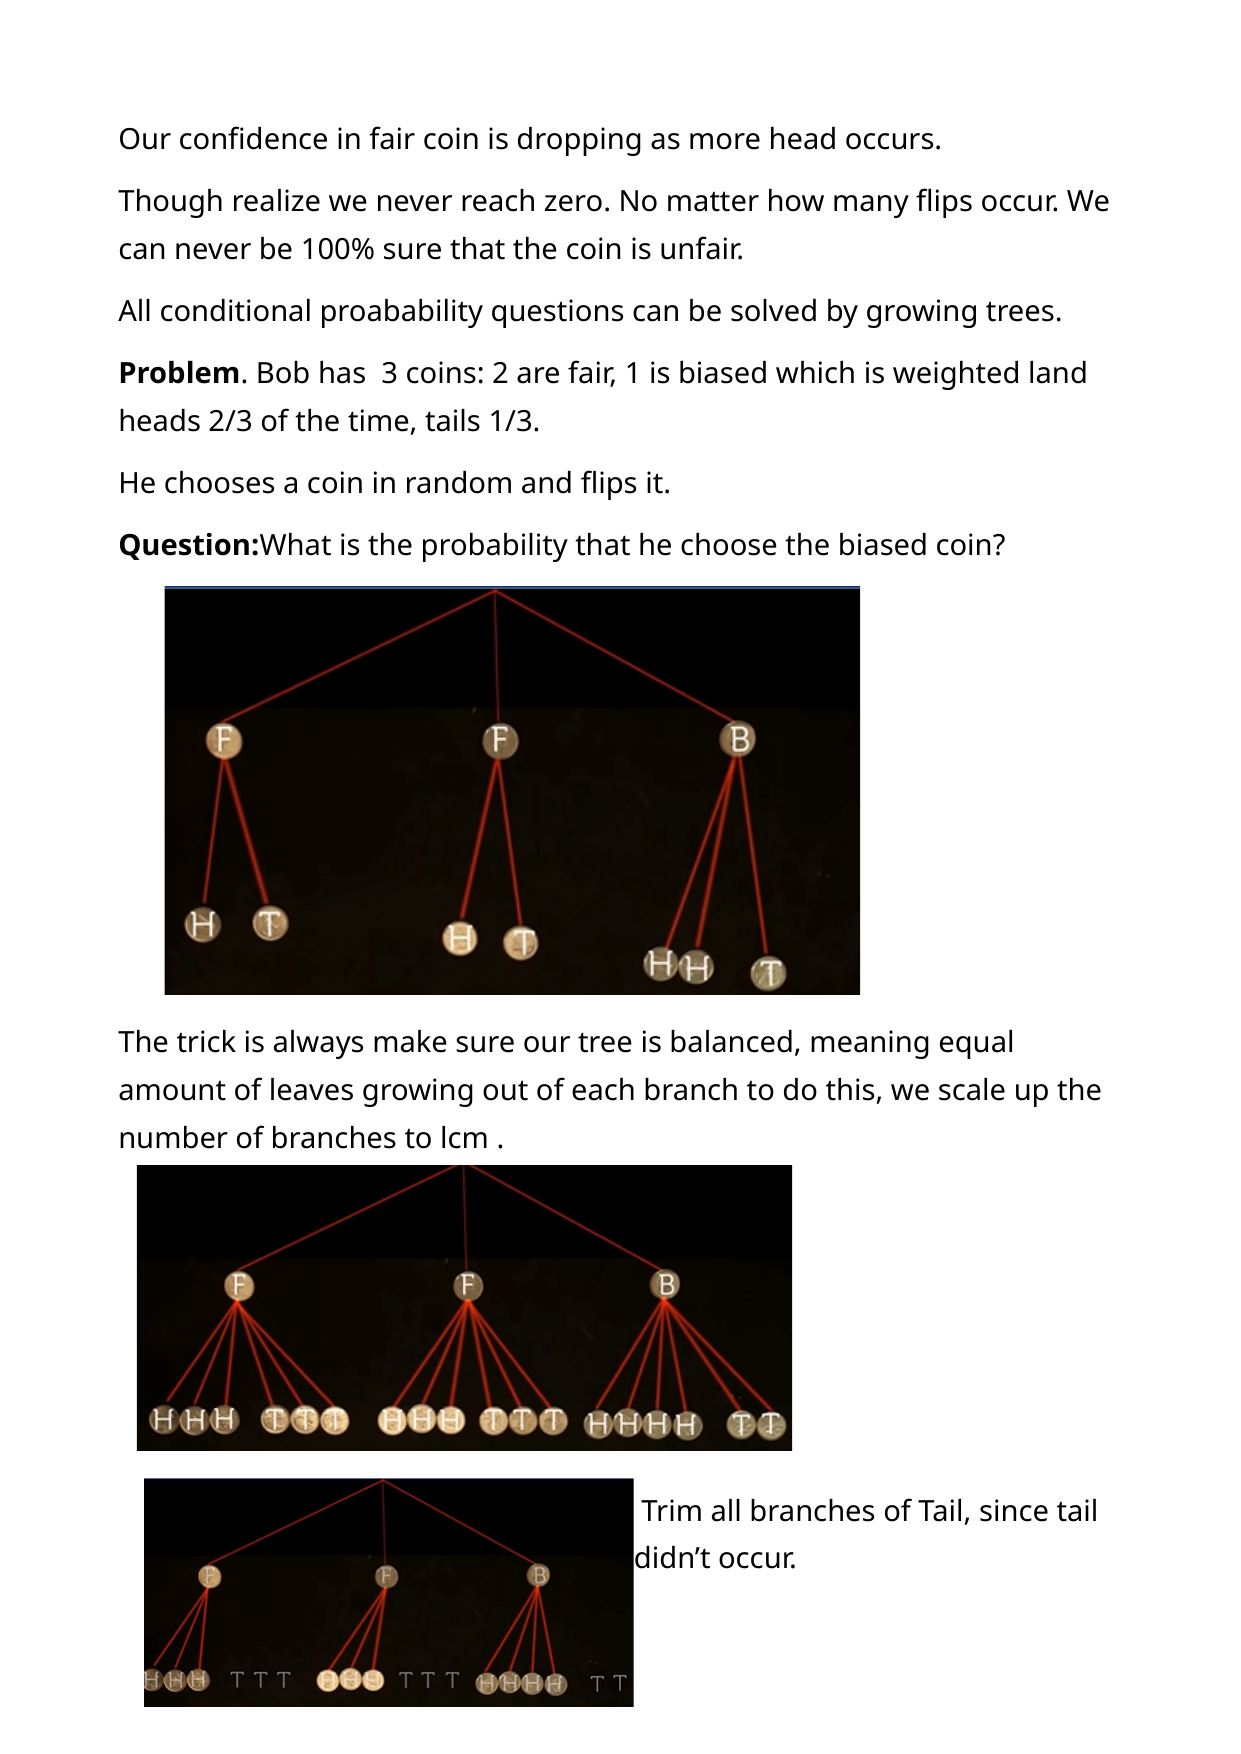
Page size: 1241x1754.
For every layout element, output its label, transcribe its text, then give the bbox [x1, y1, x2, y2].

text Though realize we never reach zero. No matter how many flips occur. We can never be 100% sure that the coin is unfair. [118, 180, 1122, 268]
text All conditional proabability questions can be solved by growing trees. [118, 290, 1122, 330]
text Problem. Bob has 3 coins: 2 are fair, 1 is biased which is weighted land heads 2/3 of the time, tails 1/3. [118, 352, 1122, 439]
text Our confidence in fair coin is dropping as more head occurs. [118, 118, 1122, 158]
text [118, 1490, 144, 1577]
picture [144, 1478, 634, 1707]
text He chooses a coin in random and flips it. [118, 462, 1122, 502]
picture [164, 586, 861, 995]
text The trick is always make sure our tree is balanced, meaning equal amount of leaves growing out of each branch to do this, we scale up the number of branches to lcm . [118, 1022, 1122, 1157]
text Trim all branches of Tail, since tail didn’t occur. [634, 1490, 1122, 1577]
text Question:What is the probability that he choose the biased coin? [118, 524, 1122, 564]
picture [136, 1165, 793, 1451]
